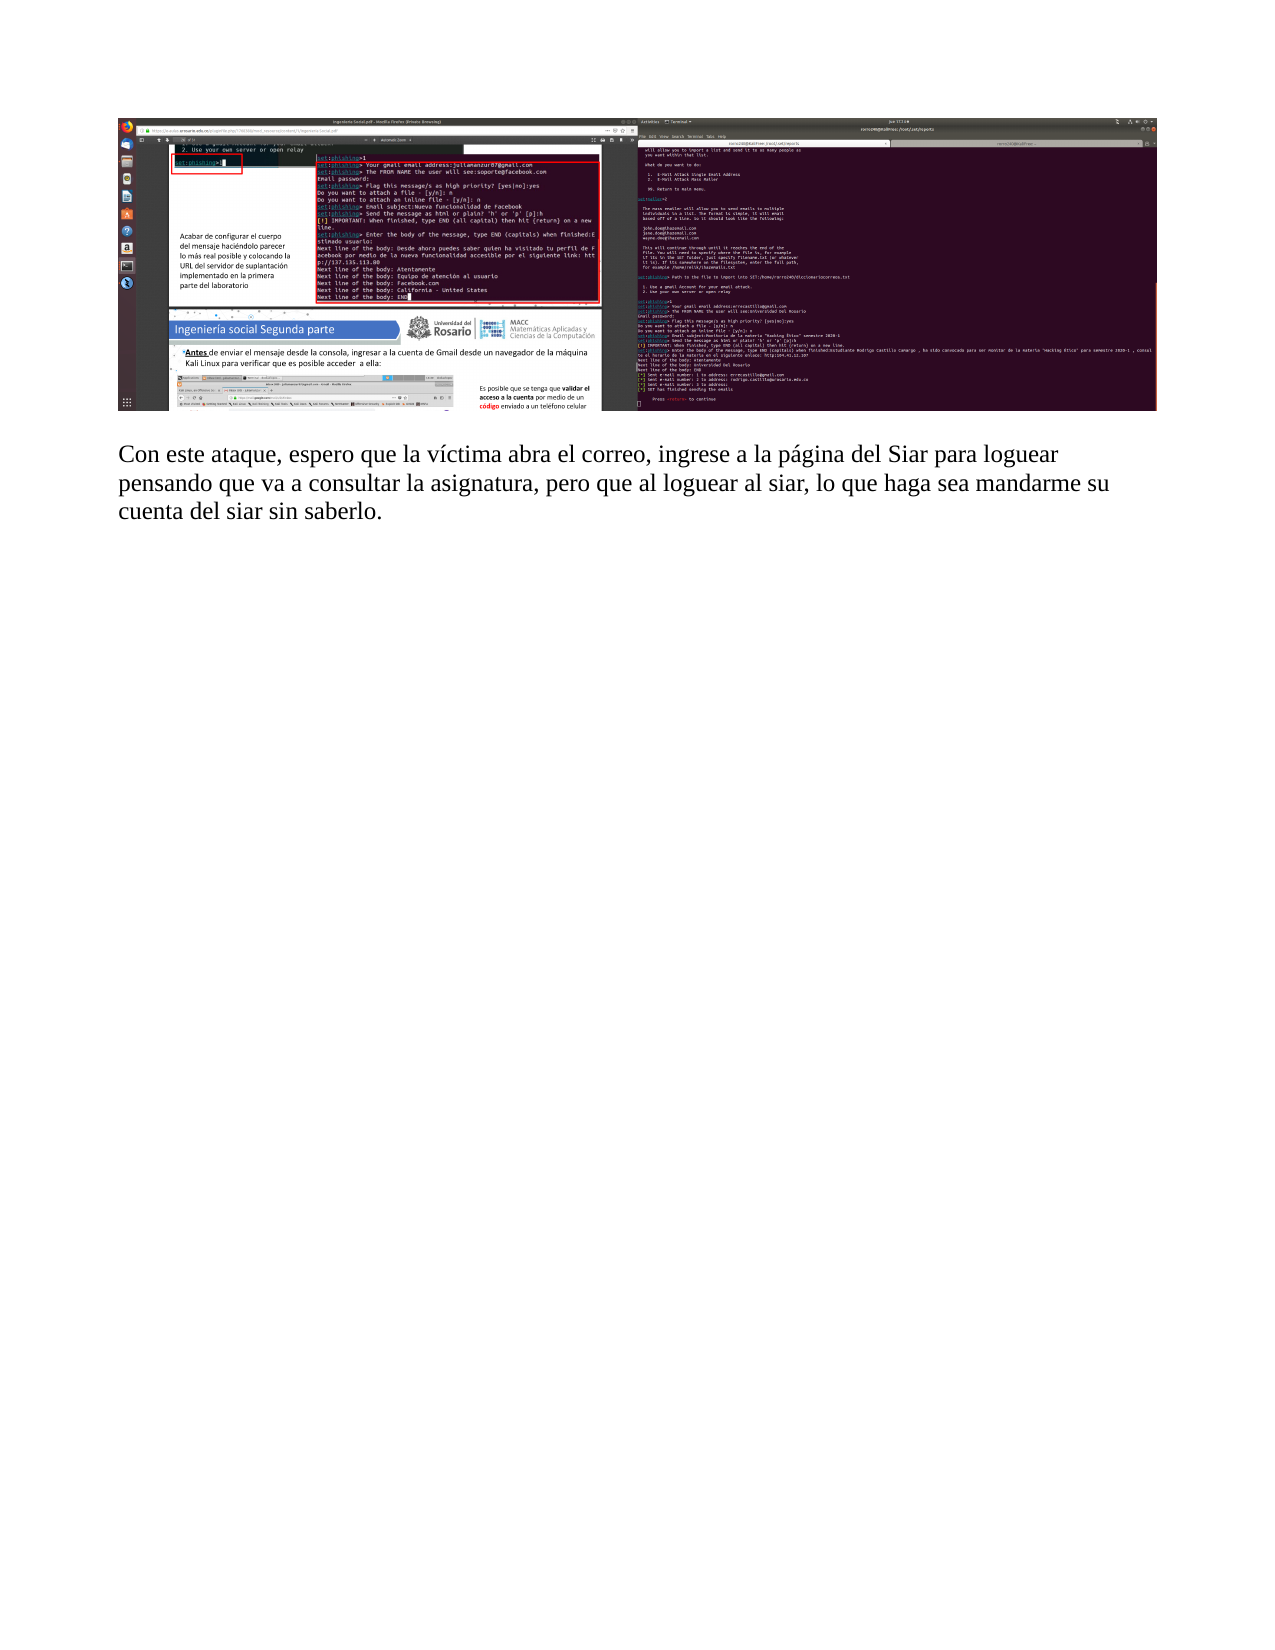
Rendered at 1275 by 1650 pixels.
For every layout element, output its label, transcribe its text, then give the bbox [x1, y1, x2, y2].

text Con este ataque, espero que la víctima abra el correo, ingrese a la página del Siar para loguear pensando que va a consultar la asignatura, pero que al loguear al siar, lo que haga sea mandarme su cuenta del siar sin saberlo. [118, 439, 1157, 525]
picture [118, 118, 1157, 411]
